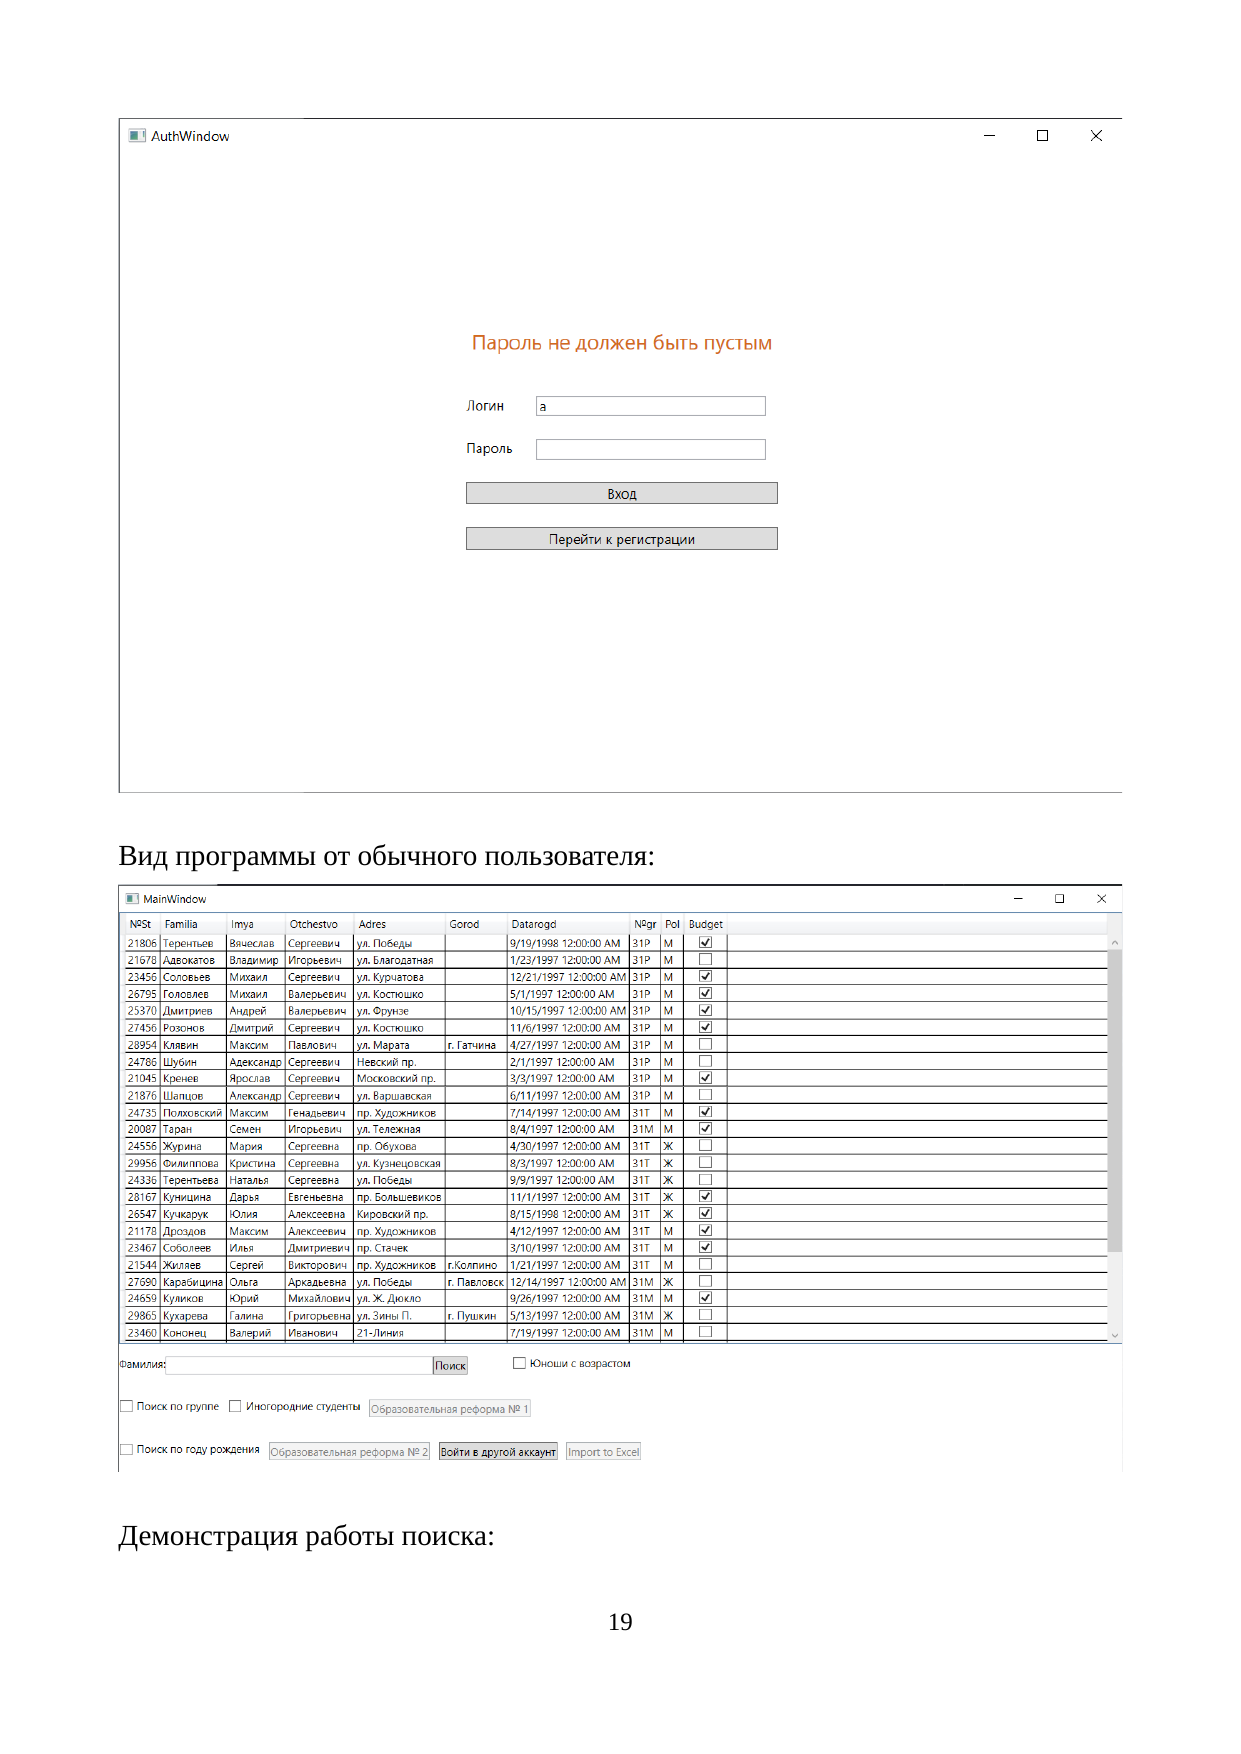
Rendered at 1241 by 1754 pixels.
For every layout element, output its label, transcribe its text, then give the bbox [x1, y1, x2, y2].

picture [118, 884, 1123, 1472]
text Вид программы от обычного пользователя: [118, 838, 1122, 872]
text Демонстрация работы поиска: [118, 1518, 1122, 1551]
picture [118, 118, 1123, 793]
